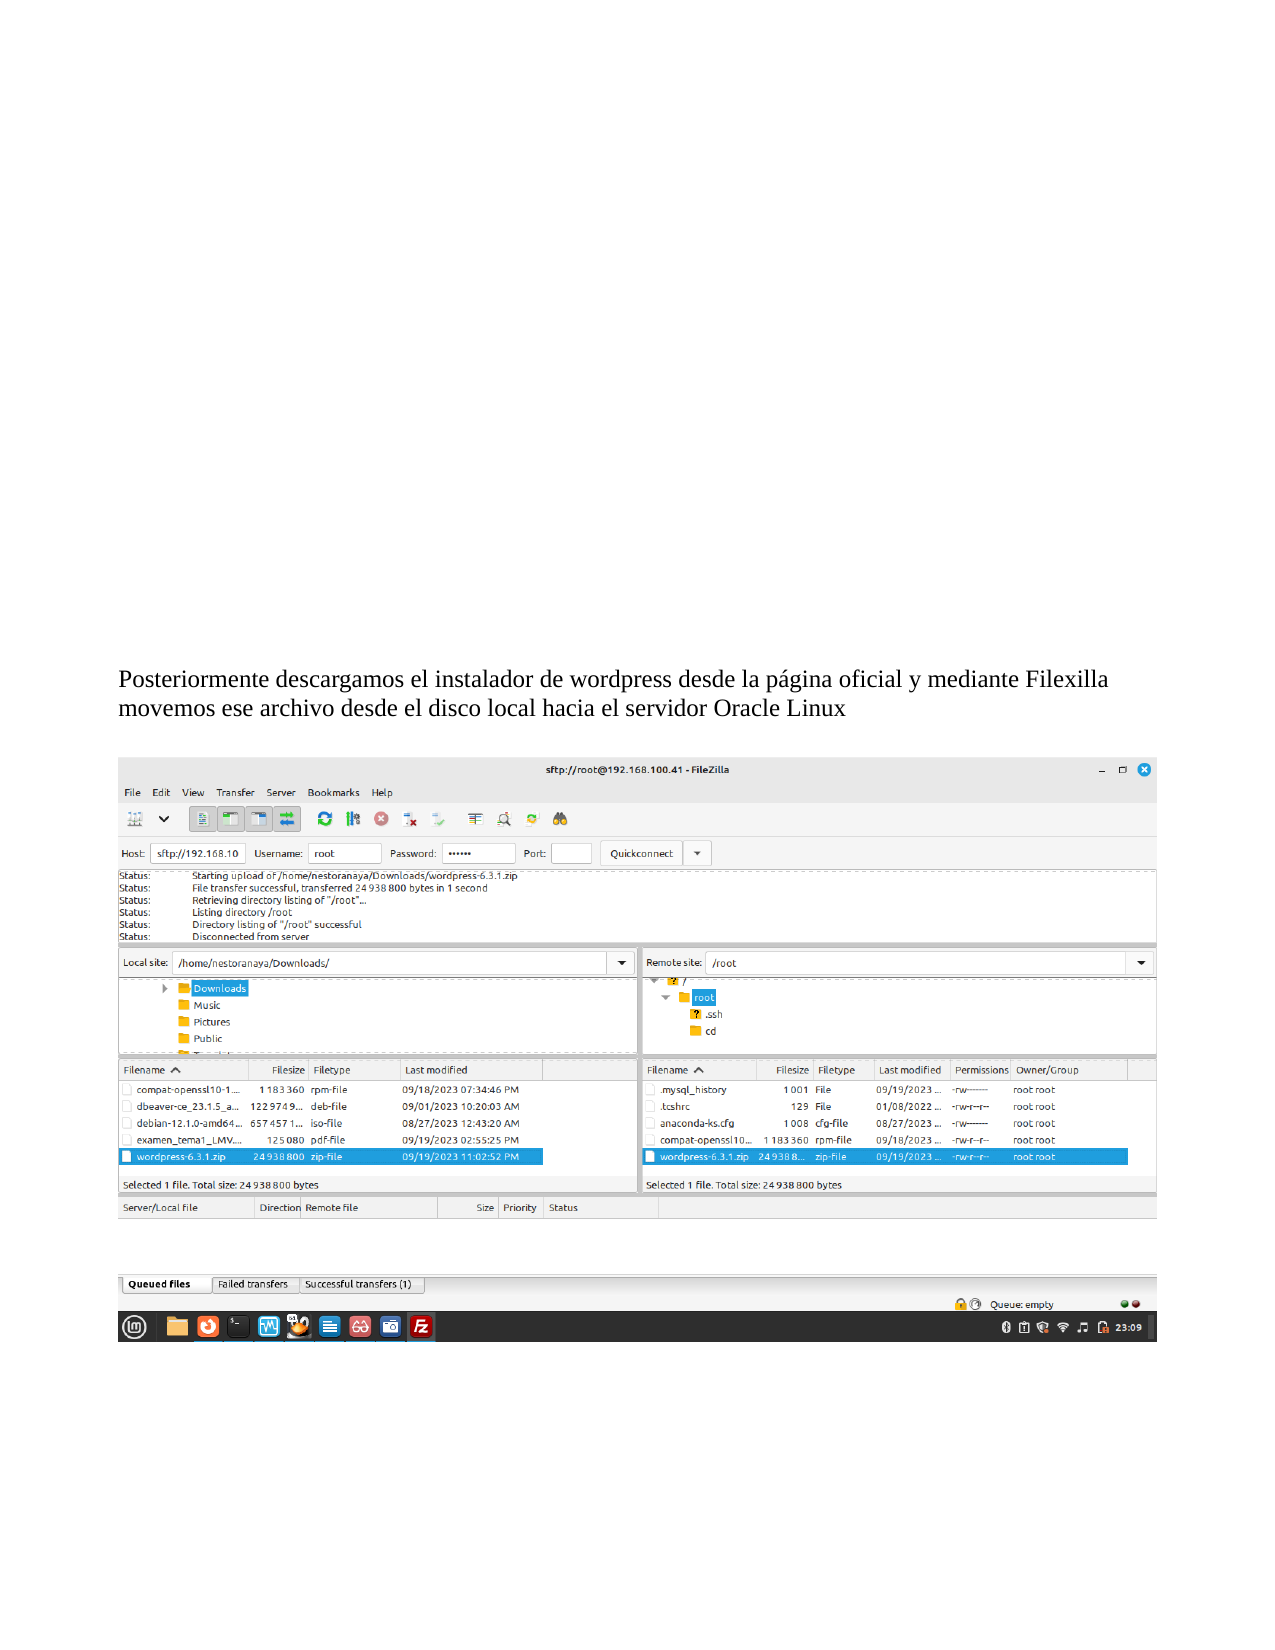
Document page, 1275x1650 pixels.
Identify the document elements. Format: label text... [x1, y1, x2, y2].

text Posteriormente descargamos el instalador de wordpress desde la página oficial y mediante Filexilla movemos ese archivo desde el disco local hacia el servidor Oracle Linux [118, 664, 1157, 722]
